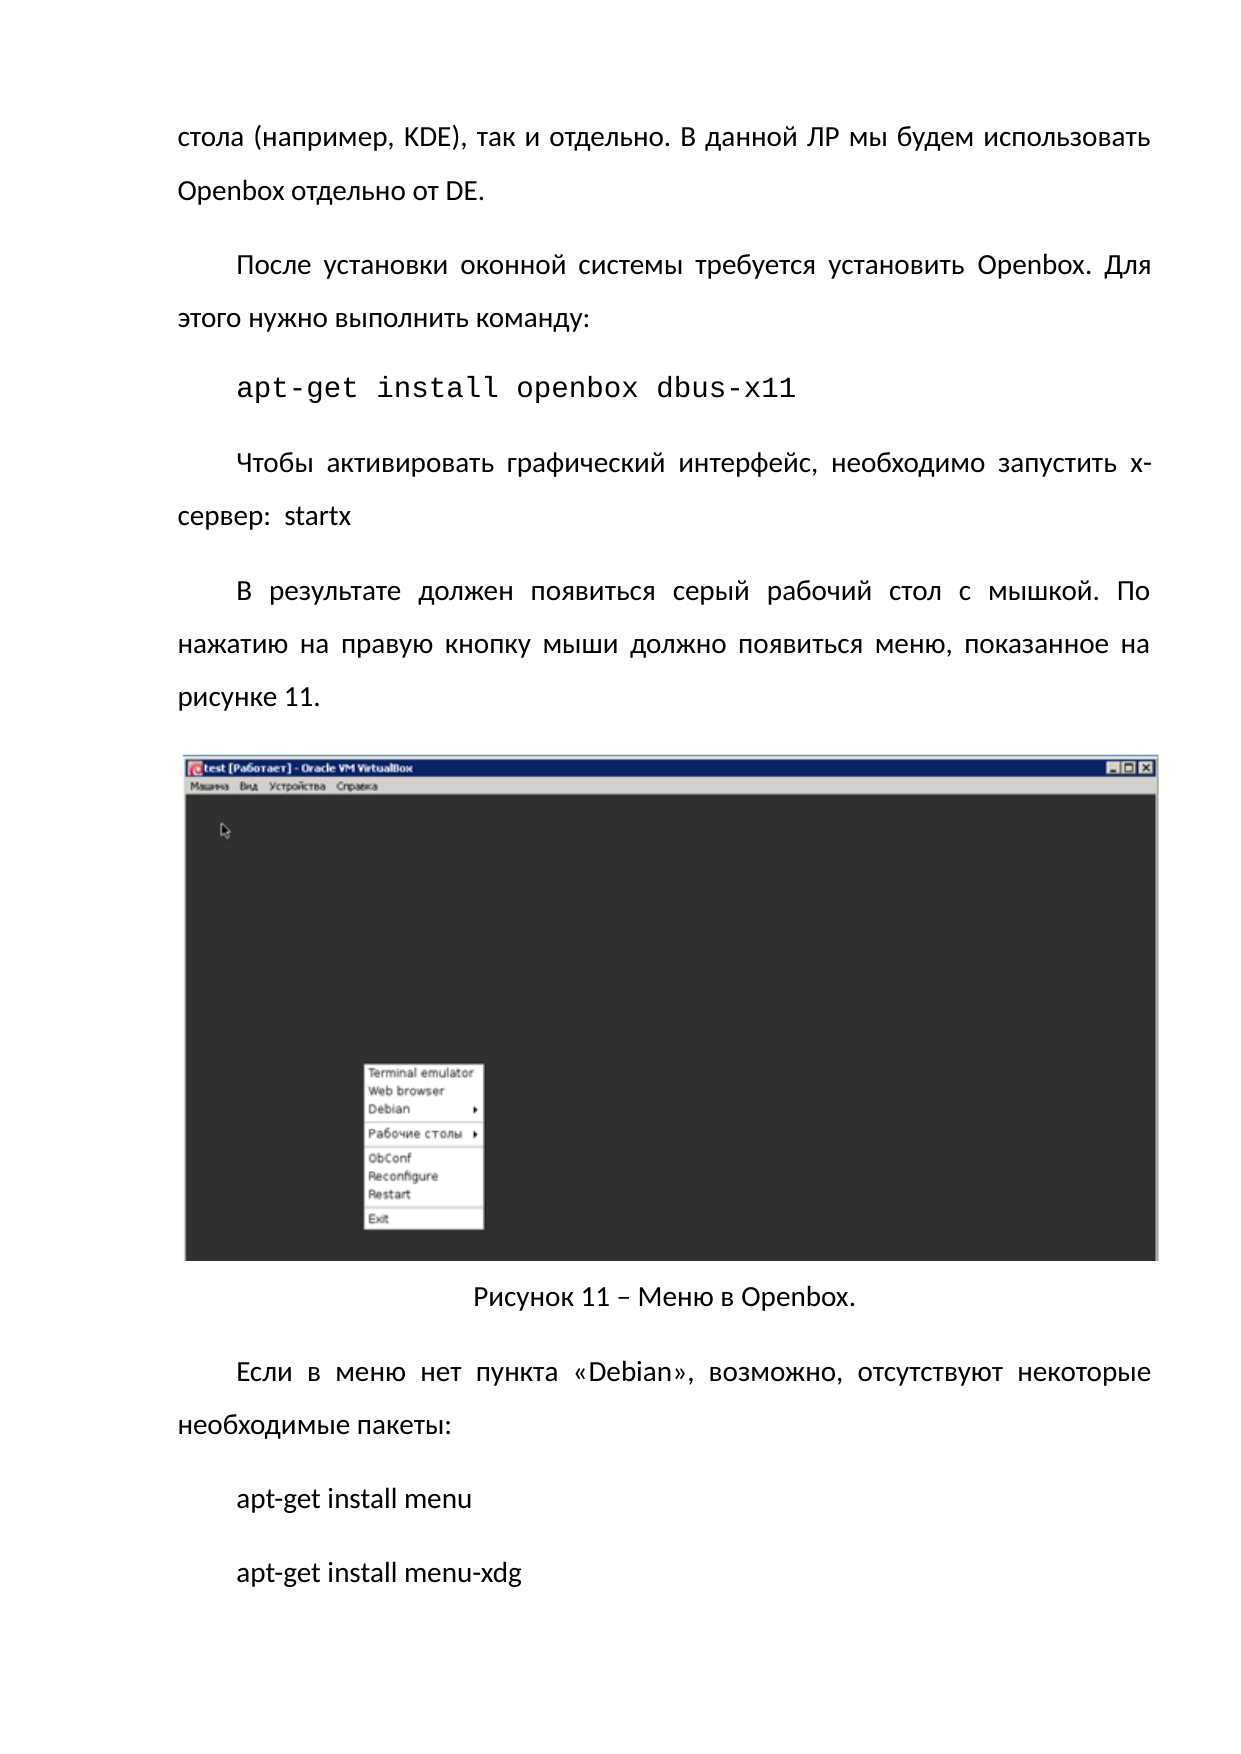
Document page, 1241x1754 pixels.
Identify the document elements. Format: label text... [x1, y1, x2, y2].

text Чтобы активировать графический интерфейс, необходимо запустить x-сервер: startx [177, 444, 1152, 533]
text После установки оконной системы требуется установить Openbox. Для этого нужно выполнить команду: [177, 246, 1152, 335]
text стола (например, KDE), так и отдельно. В данной ЛР мы будем использовать Openbox отдельно от DE. [177, 118, 1152, 207]
text apt-get install menu [177, 1480, 1152, 1516]
text apt-get install openbox dbus-x11 [177, 373, 1152, 407]
picture [180, 752, 1162, 1261]
text Рисунок 11 – Меню в Openbox. [177, 753, 1152, 1314]
text apt-get install menu-xdg [177, 1554, 1152, 1590]
text Если в меню нет пункта «Debian», возможно, отсутствуют некоторые необходимые пакеты: [177, 1353, 1152, 1442]
text В результате должен появиться серый рабочий стол с мышкой. По нажатию на правую кнопку мыши должно появиться меню, показанное на рисунке 11. [177, 572, 1152, 714]
